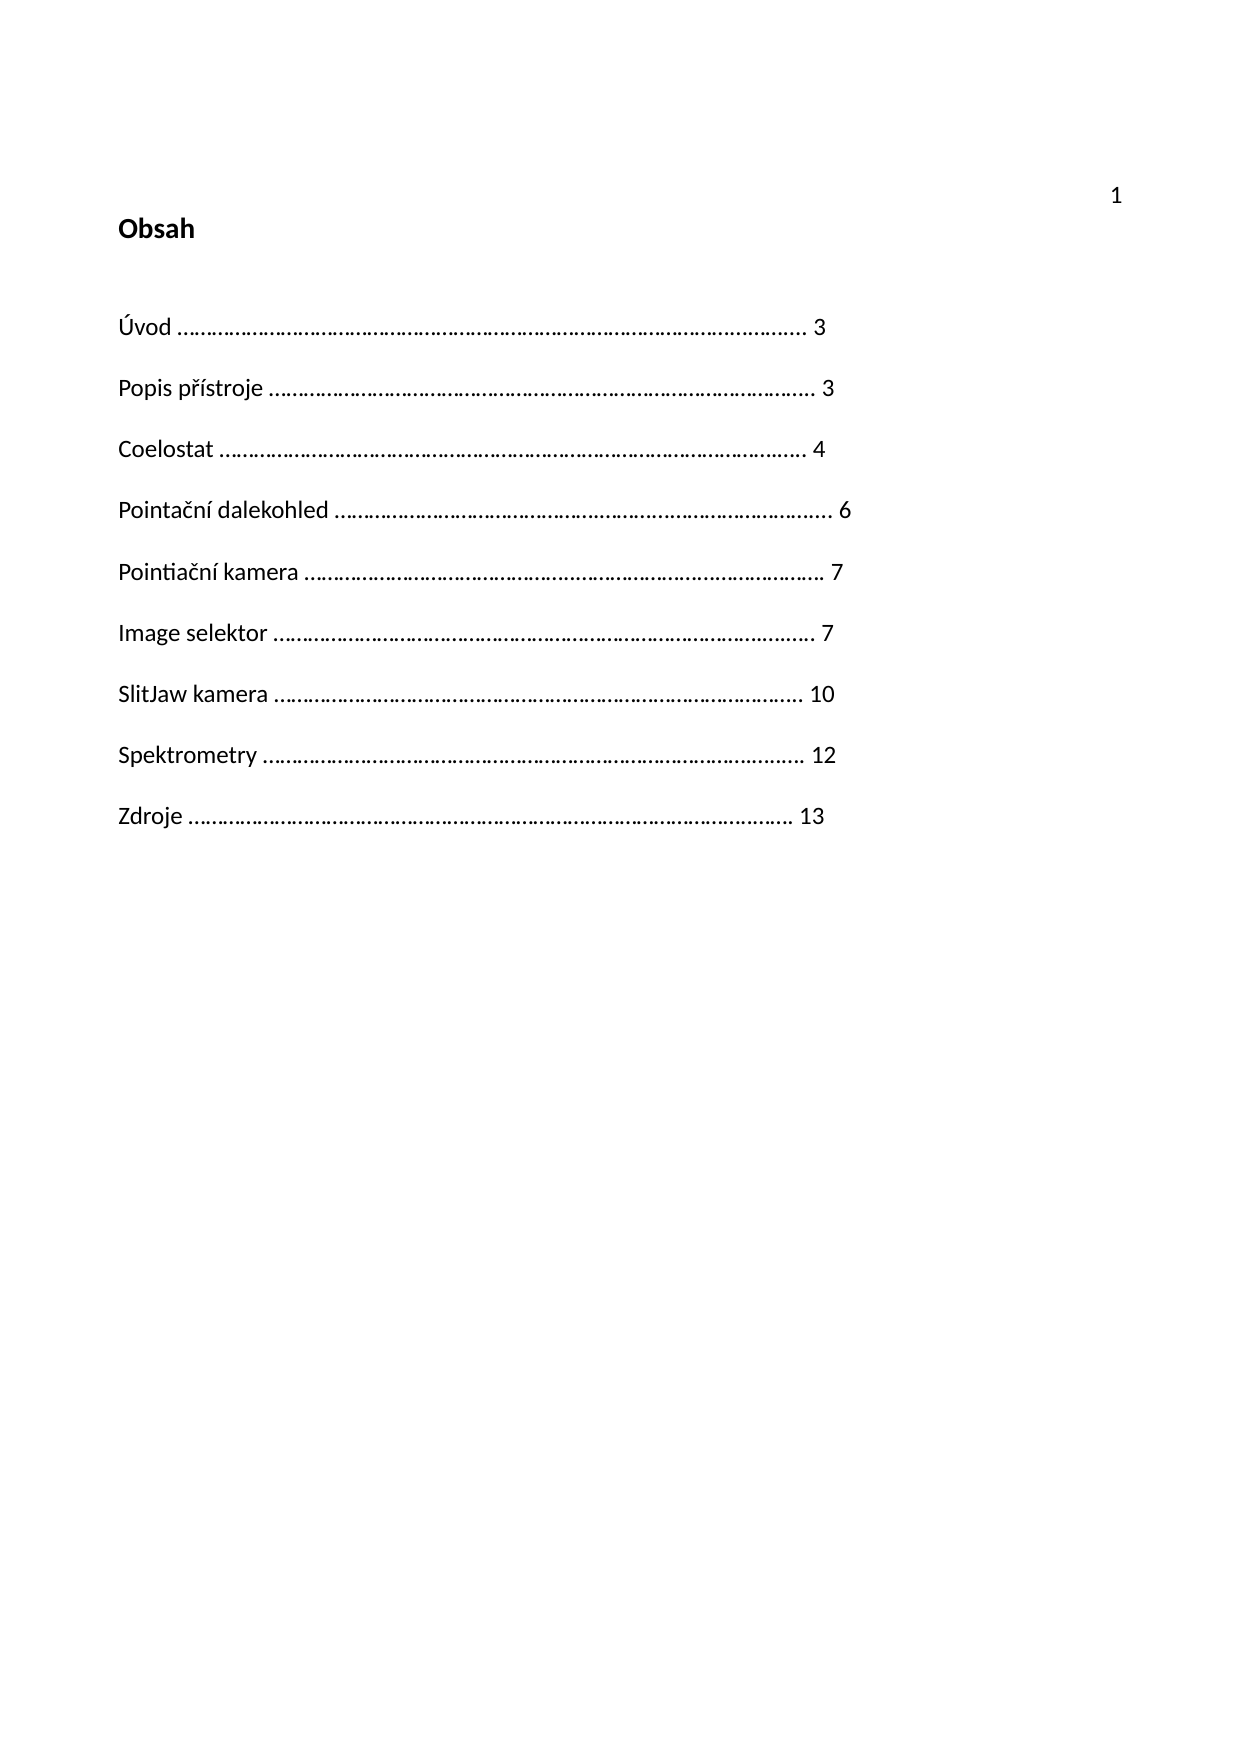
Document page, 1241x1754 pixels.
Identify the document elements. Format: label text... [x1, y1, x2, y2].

text Image selektor ………………………………………………………………………….….….. 7 [118, 617, 1122, 647]
text Zdroje ……………………………………………………………………………………..……. 13 [118, 800, 1122, 830]
text Úvod ……………………………………………………………………………………...…….... 3 [118, 311, 1122, 342]
text Coelostat …………………………………………………………………………………….….. 4 [118, 433, 1122, 464]
text SlitJaw kamera ……………………………………………………………………………….. 10 [118, 678, 1122, 708]
text Pointační dalekohled ……………………………………….………...…………………….... 6 [118, 494, 1122, 525]
text Spektrometry ………………………………………………………………………….…..…. 12 [118, 739, 1122, 769]
text Pointiační kamera ………………………………………..…………………...………………. 7 [118, 556, 1122, 586]
text 1 [118, 179, 1122, 210]
text Popis přístroje ………………………………………………………………………………….. 3 [118, 372, 1122, 403]
text Obsah [118, 210, 1122, 245]
